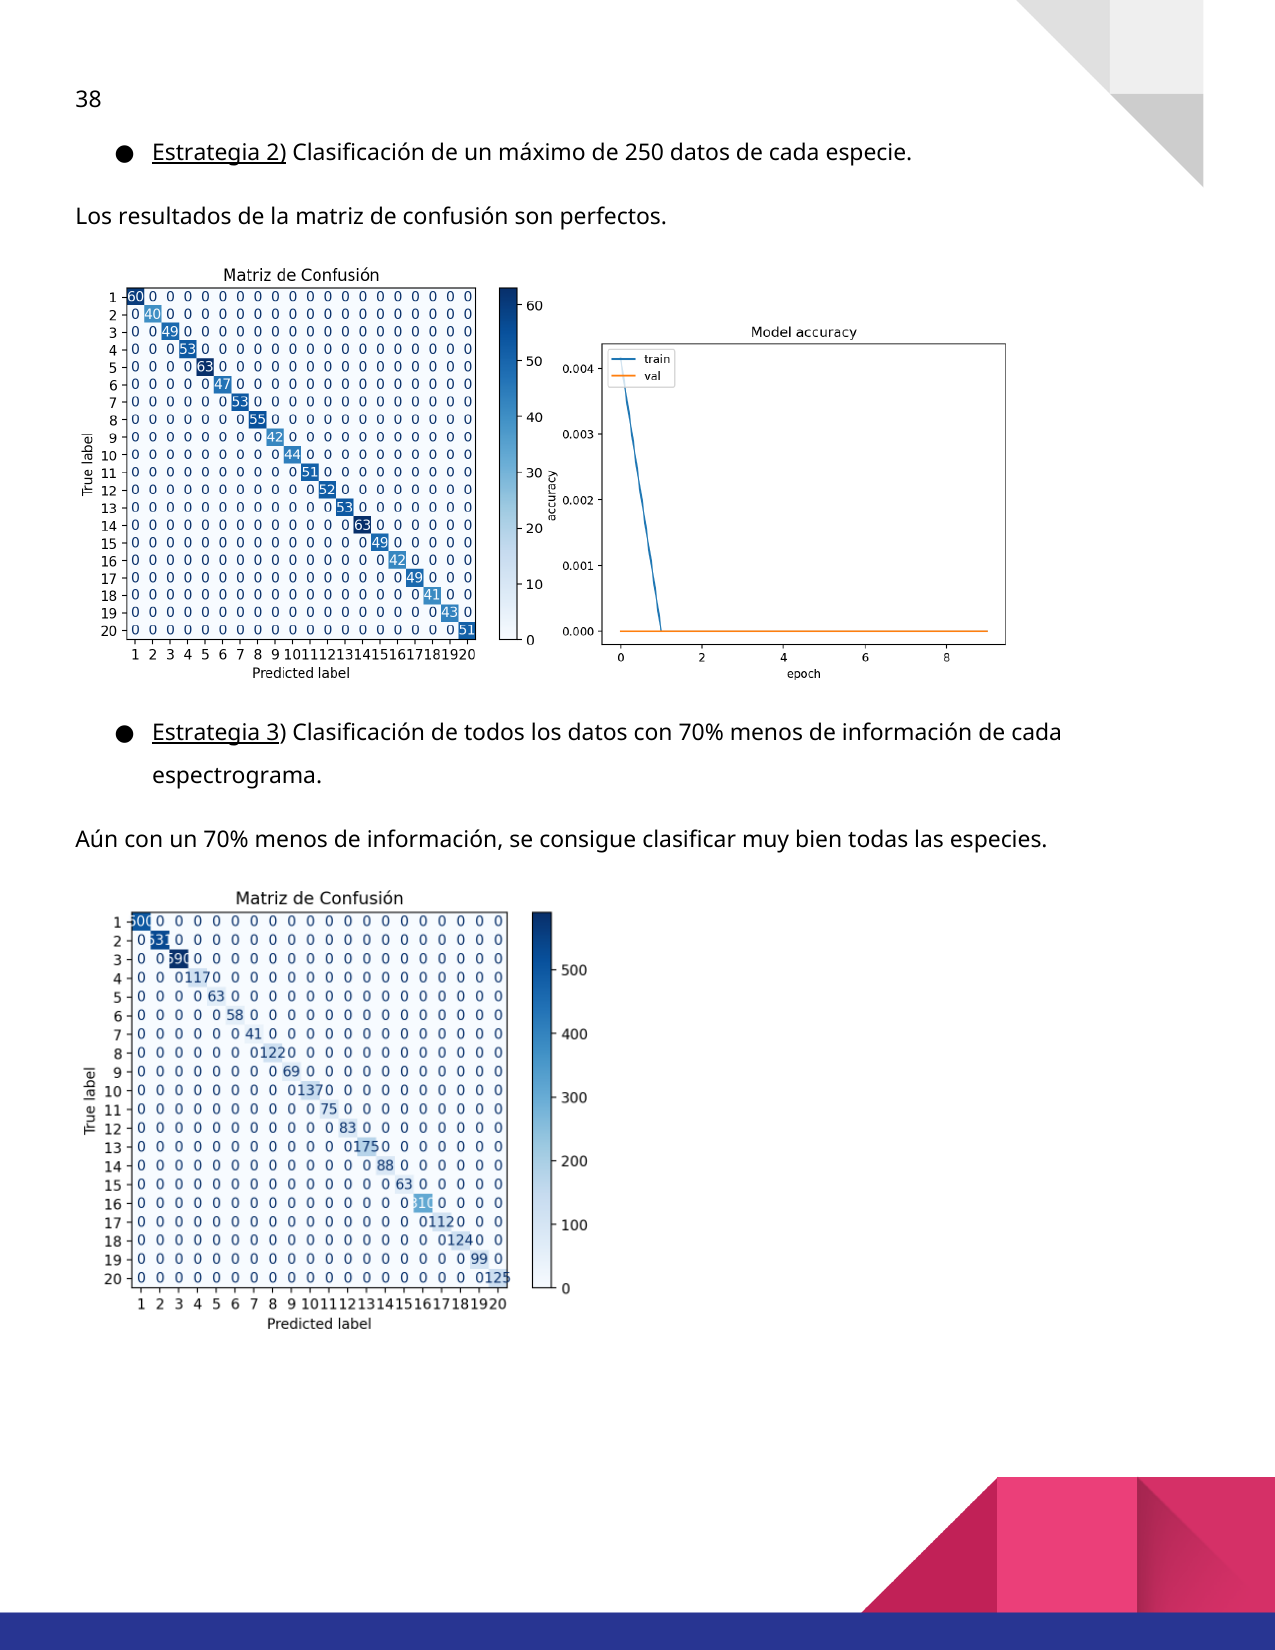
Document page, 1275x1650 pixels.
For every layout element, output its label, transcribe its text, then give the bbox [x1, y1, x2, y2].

text Aún con un 70% menos de información, se consigue clasificar muy bien todas las especies. [75, 823, 1198, 854]
picture [75, 263, 1014, 683]
picture [1015, 0, 1204, 188]
text Los resultados de la matriz de confusión son perfectos. [75, 200, 1198, 231]
list Estrategia 3) Clasificación de todos los datos con 70% menos de información de cada espectrograma. [114, 715, 1198, 790]
picture [0, 1475, 1275, 1650]
list Estrategia 2) Clasificación de un máximo de 250 datos de cada especie. [114, 135, 1198, 167]
picture [75, 887, 598, 1336]
